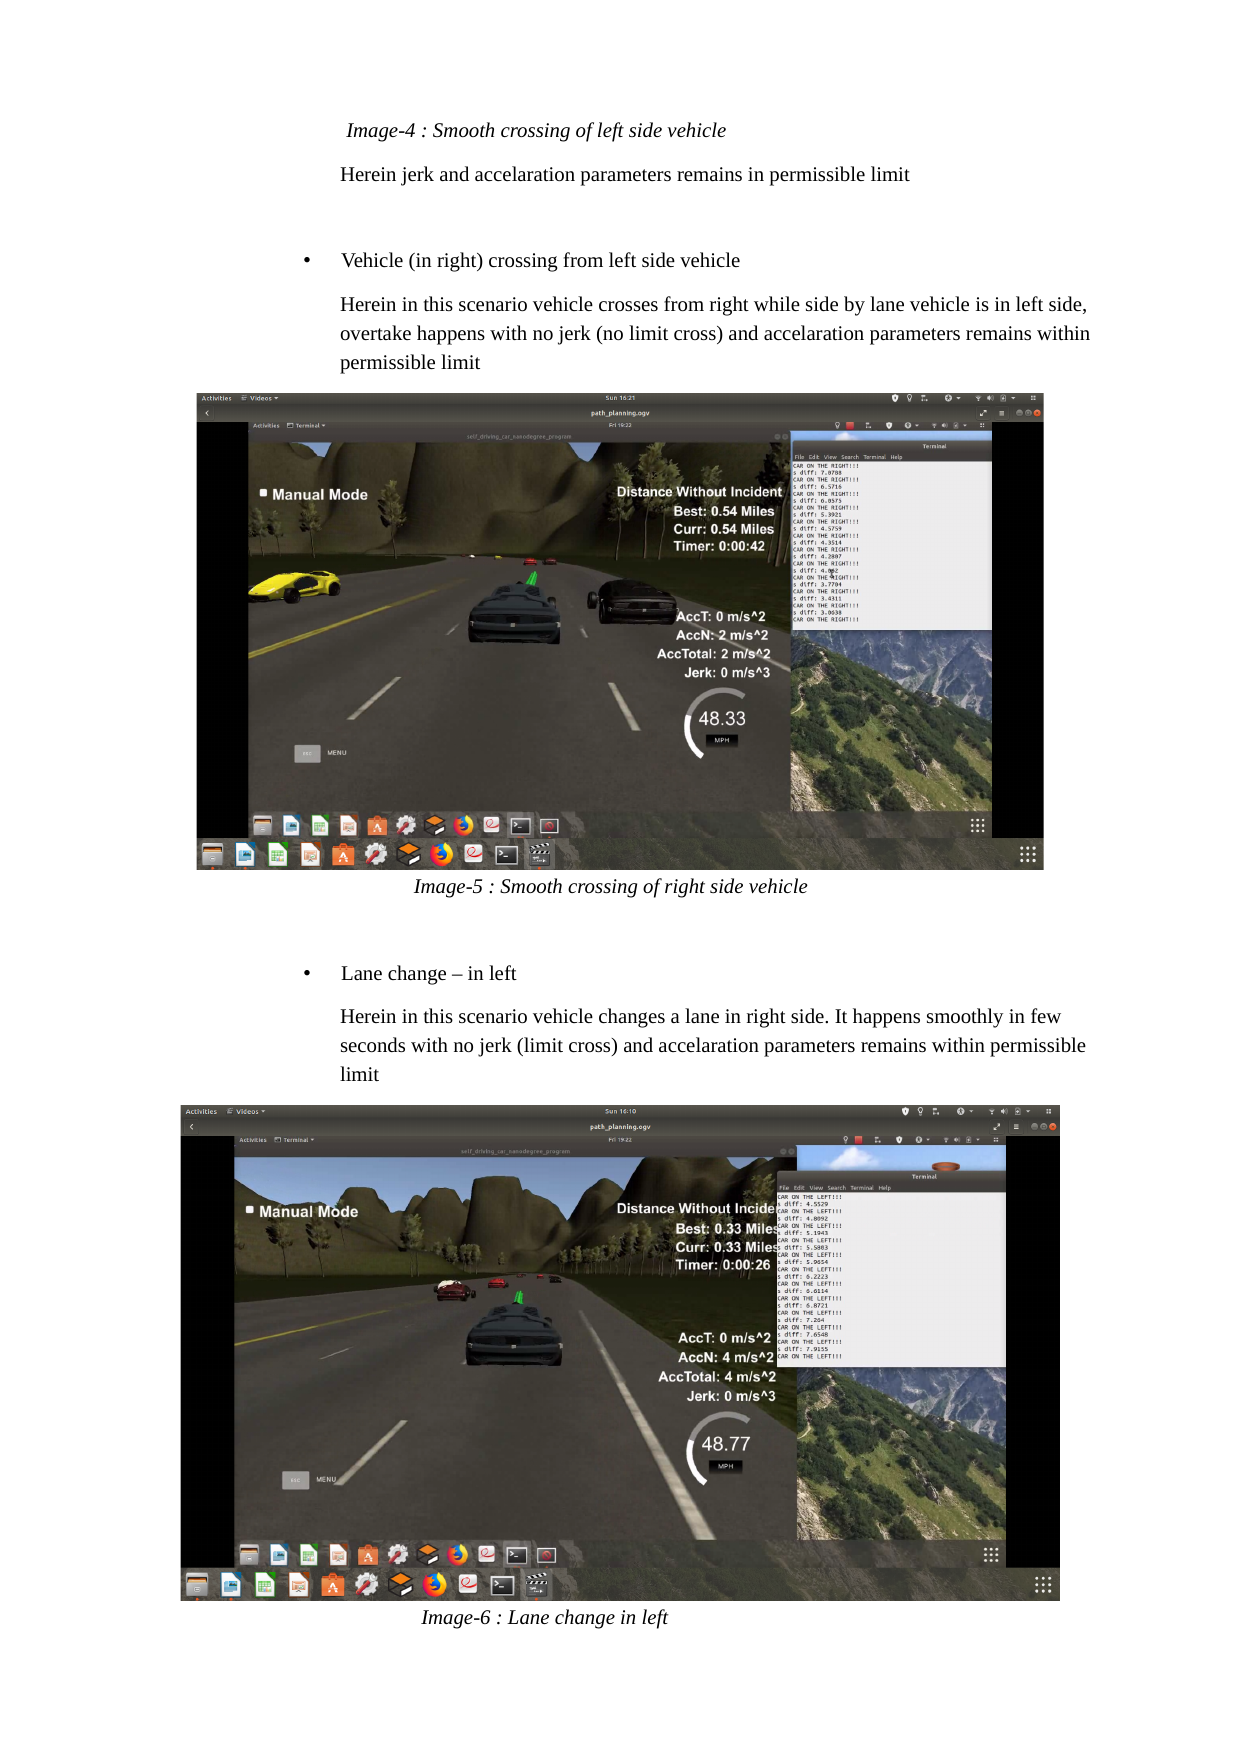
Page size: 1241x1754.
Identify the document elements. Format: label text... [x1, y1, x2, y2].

list Vehicle (in right) crossing from left side vehicle [303, 248, 1122, 272]
text Herein jerk and accelaration parameters remains in permissible limit [340, 162, 1122, 186]
text Image-5 : Smooth crossing of right side vehicle [413, 393, 1122, 898]
list Lane change – in left [303, 961, 1122, 985]
picture [180, 1105, 1060, 1601]
list Image-6 : Lane change in left [378, 1106, 1122, 1629]
text Herein in this scenario vehicle crosses from right while side by lane vehicle is in left side, overtake happens with no jerk (no limit cross) and accelaration parameters remains within permissible limit [340, 292, 1122, 374]
list Image-4 : Smooth crossing of left side vehicle [303, 118, 1122, 142]
text Herein in this scenario vehicle changes a lane in right side. It happens smoothly in few seconds with no jerk (limit cross) and accelaration parameters remains within permissible limit [340, 1004, 1122, 1086]
picture [196, 393, 1044, 870]
